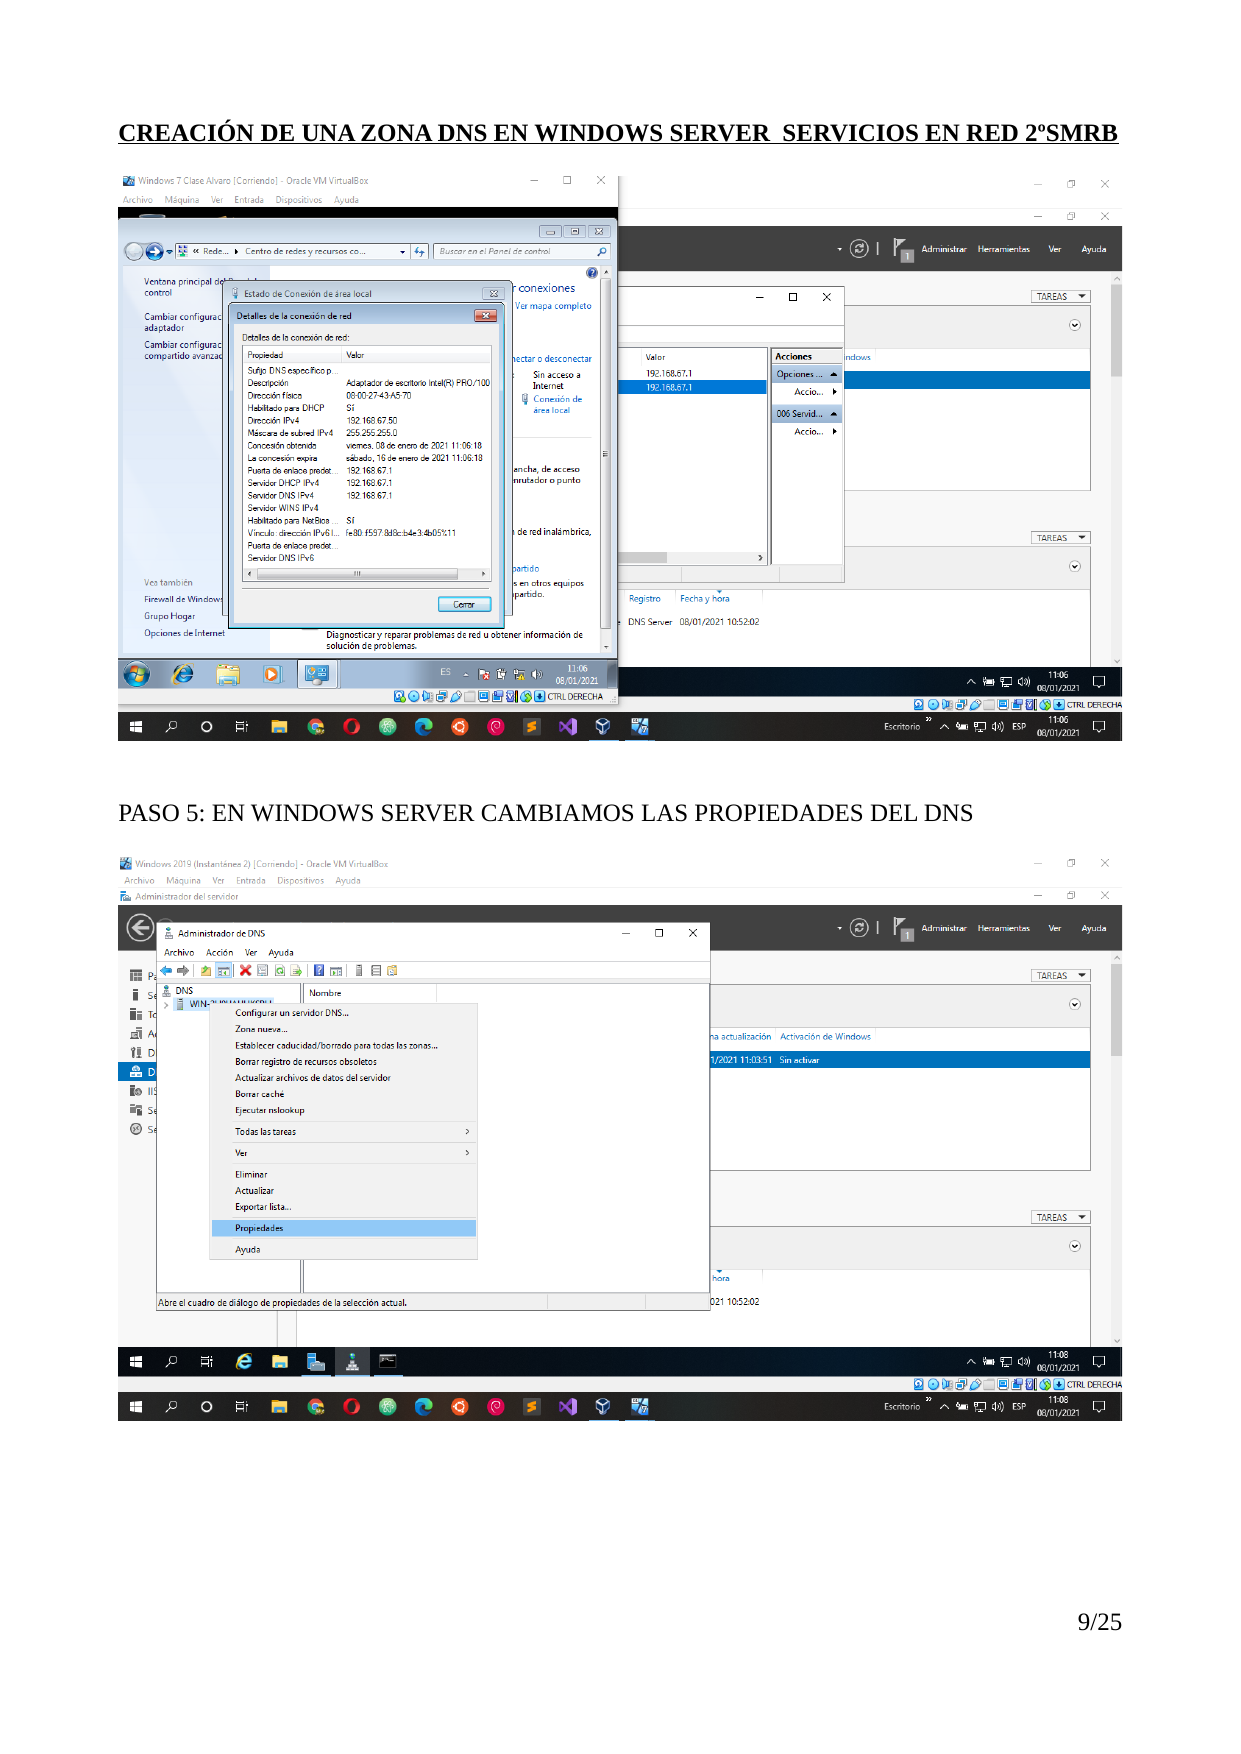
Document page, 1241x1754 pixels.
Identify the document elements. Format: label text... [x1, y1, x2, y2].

picture [118, 176, 1123, 741]
text PASO 5: EN WINDOWS SERVER CAMBIAMOS LAS PROPIEDADES DEL DNS [118, 798, 1122, 827]
picture [118, 855, 1123, 1421]
